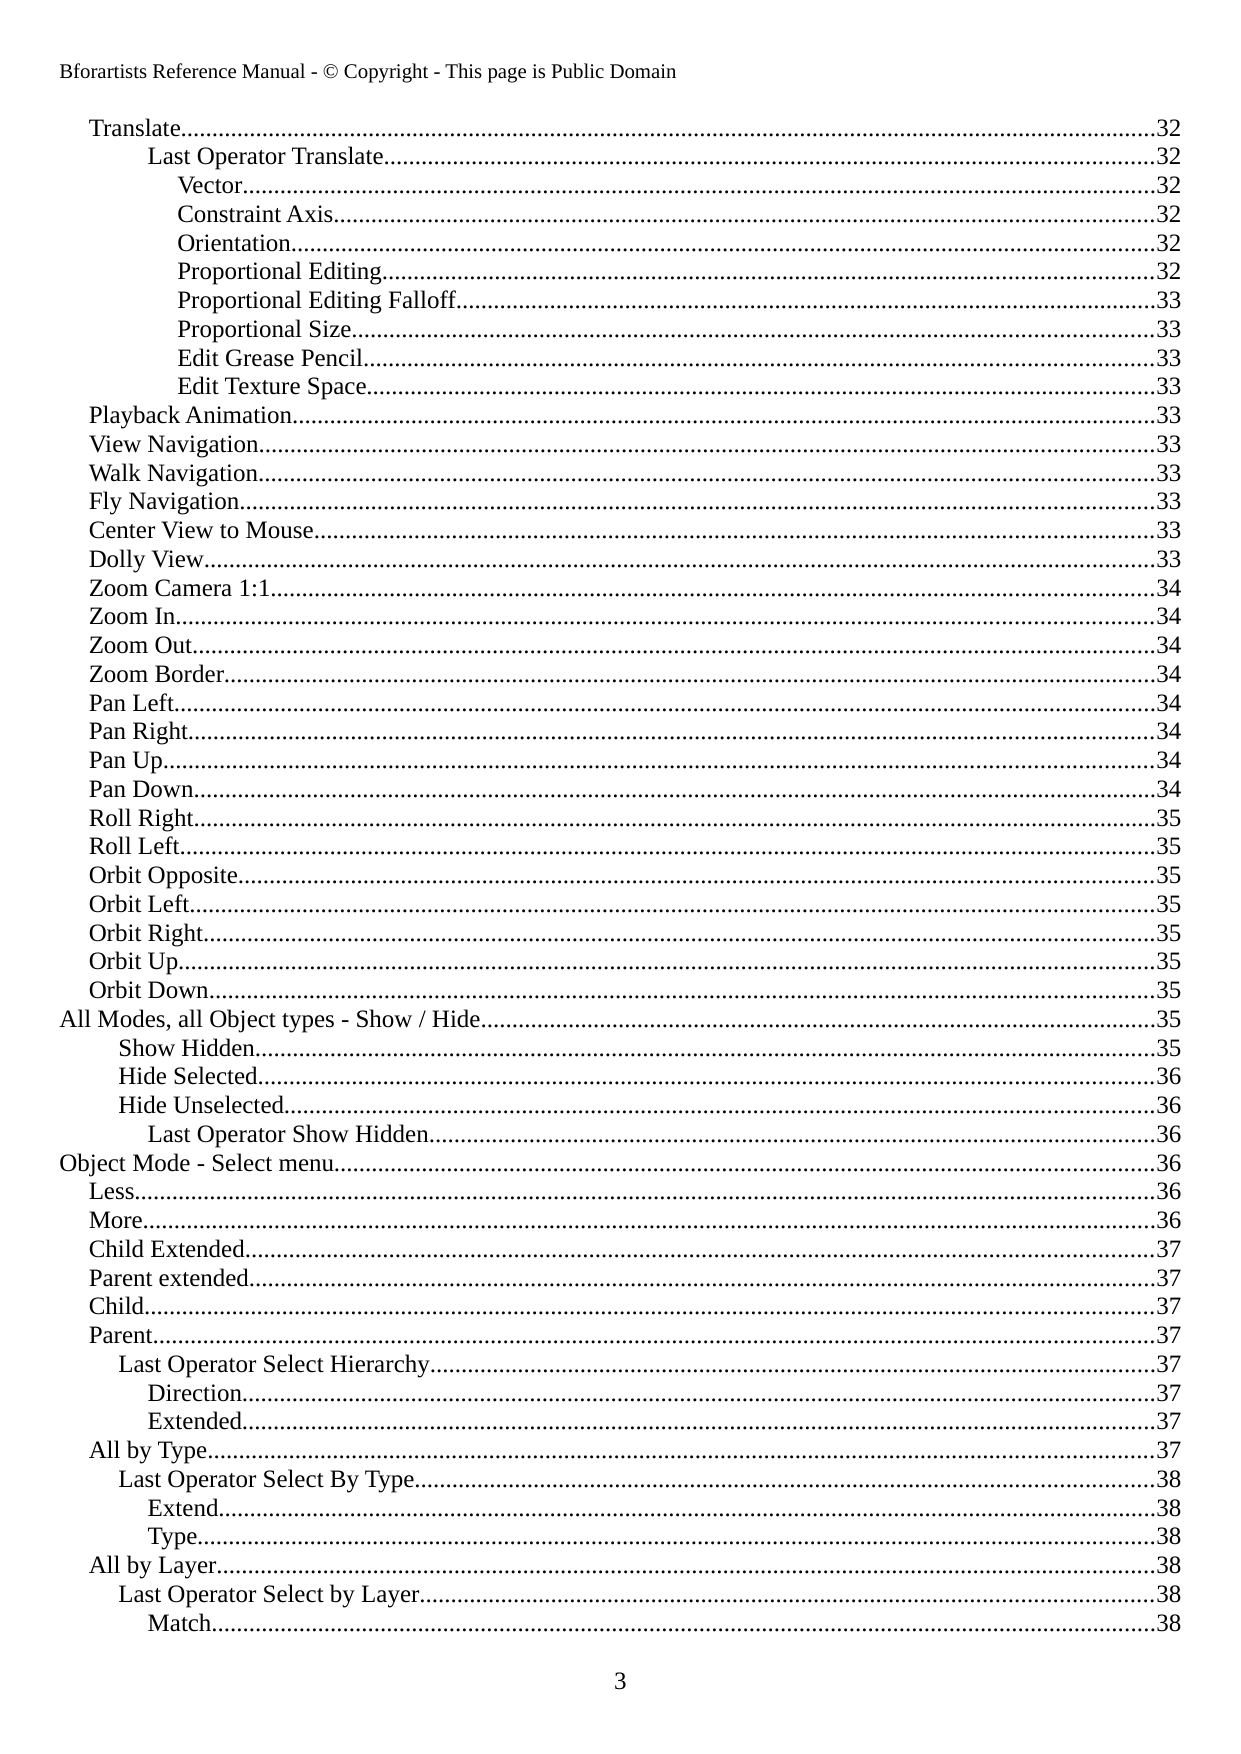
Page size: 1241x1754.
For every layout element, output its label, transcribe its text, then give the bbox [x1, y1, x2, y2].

text Show Hidden 35 [118, 1033, 1181, 1061]
text Pan Right 34 [88, 716, 1181, 745]
text Proportional Size 33 [177, 314, 1181, 343]
text Extend 38 [147, 1493, 1181, 1521]
text Direction 37 [147, 1378, 1181, 1406]
text Zoom In 34 [88, 601, 1181, 630]
text Last Operator Select by Layer 38 [118, 1579, 1181, 1608]
text Last Operator Select Hierarchy 37 [118, 1349, 1181, 1378]
text All by Type 37 [88, 1435, 1181, 1464]
text Child Extended 37 [88, 1234, 1181, 1263]
text Edit Texture Space 33 [177, 371, 1181, 400]
text Type 38 [147, 1521, 1181, 1550]
text Last Operator Show Hidden 36 [147, 1119, 1181, 1148]
text Zoom Out 34 [88, 630, 1181, 659]
text Roll Left 35 [88, 831, 1181, 860]
text Hide Unselected 36 [118, 1090, 1181, 1119]
text Last Operator Select By Type 38 [118, 1464, 1181, 1493]
text Translate 32 [88, 113, 1181, 141]
text Hide Selected 36 [118, 1061, 1181, 1090]
text Match 38 [147, 1608, 1181, 1636]
text More 36 [88, 1205, 1181, 1234]
text Proportional Editing 32 [177, 256, 1181, 285]
text Parent 37 [88, 1320, 1181, 1349]
text Zoom Camera 1:1 34 [88, 573, 1181, 601]
text Fly Navigation 33 [88, 486, 1181, 515]
text Object Mode - Select menu 36 [59, 1148, 1181, 1176]
text Orbit Right 35 [88, 918, 1181, 946]
text Orbit Down 35 [88, 975, 1181, 1004]
text Dolly View 33 [88, 544, 1181, 573]
text Zoom Border 34 [88, 659, 1181, 688]
text Child 37 [88, 1291, 1181, 1320]
text All Modes, all Object types - Show / Hide 35 [59, 1004, 1181, 1033]
text Center View to Mouse 33 [88, 515, 1181, 544]
text Pan Up 34 [88, 745, 1181, 774]
text Extended 37 [147, 1406, 1181, 1435]
text Roll Right 35 [88, 803, 1181, 831]
text Edit Grease Pencil 33 [177, 343, 1181, 371]
text Proportional Editing Falloff 33 [177, 285, 1181, 314]
text Less 36 [88, 1176, 1181, 1205]
text Pan Down 34 [88, 774, 1181, 803]
text Orientation 32 [177, 228, 1181, 256]
text Orbit Up 35 [88, 946, 1181, 975]
text Orbit Left 35 [88, 889, 1181, 918]
text Walk Navigation 33 [88, 458, 1181, 486]
text Constraint Axis 32 [177, 199, 1181, 228]
text Playback Animation 33 [88, 400, 1181, 429]
text Last Operator Translate 32 [147, 141, 1181, 170]
text Vector 32 [177, 170, 1181, 199]
text Pan Left 34 [88, 688, 1181, 716]
text All by Layer 38 [88, 1550, 1181, 1579]
text View Navigation 33 [88, 429, 1181, 458]
text Orbit Opposite 35 [88, 860, 1181, 889]
text Parent extended 37 [88, 1263, 1181, 1291]
